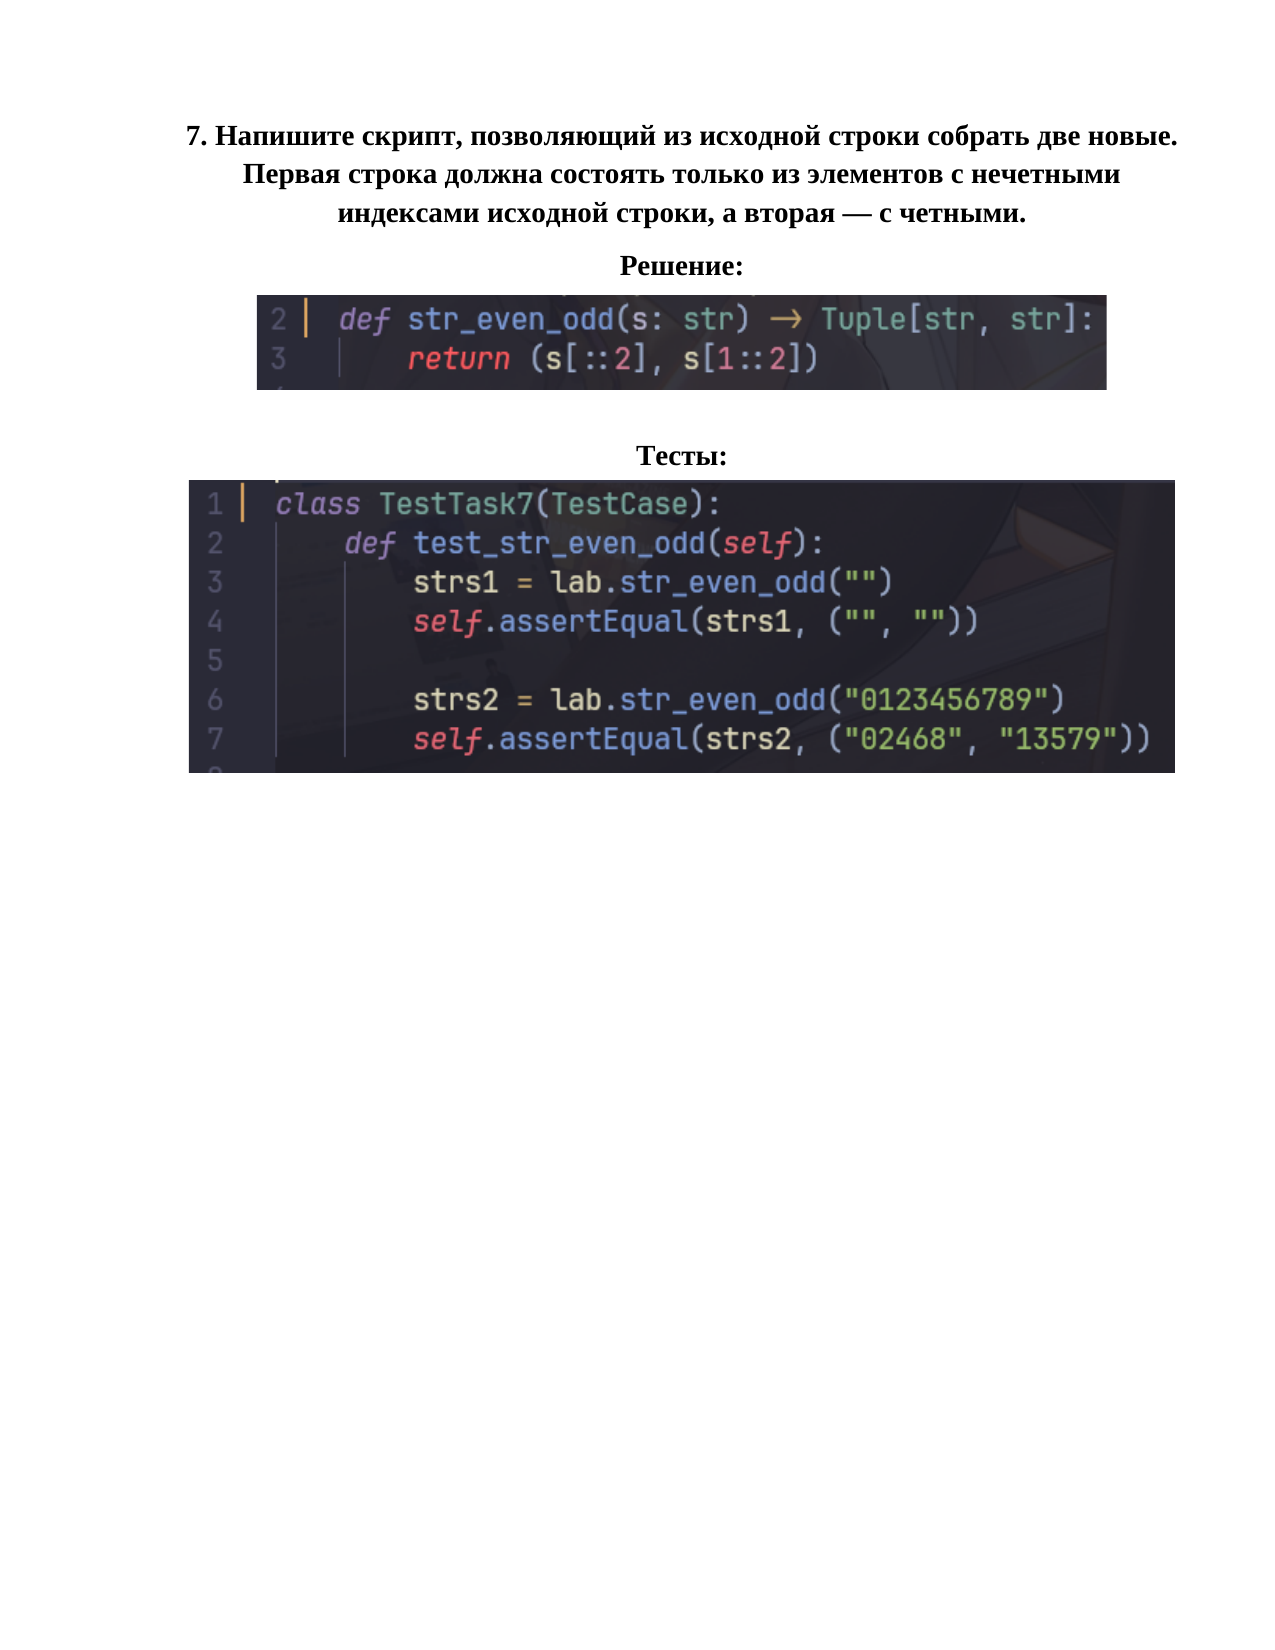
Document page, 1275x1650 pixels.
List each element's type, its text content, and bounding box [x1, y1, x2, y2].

text 7. Напишите скрипт, позволяющий из исходной строки собрать две новые. Первая строка должна состоять только из элементов с нечетными индексами исходной строки, а вторая — с четными. [177, 118, 1186, 229]
picture [188, 480, 1175, 773]
picture [256, 295, 1107, 390]
text Решение: [177, 248, 1186, 282]
text Тесты: [177, 438, 1186, 472]
